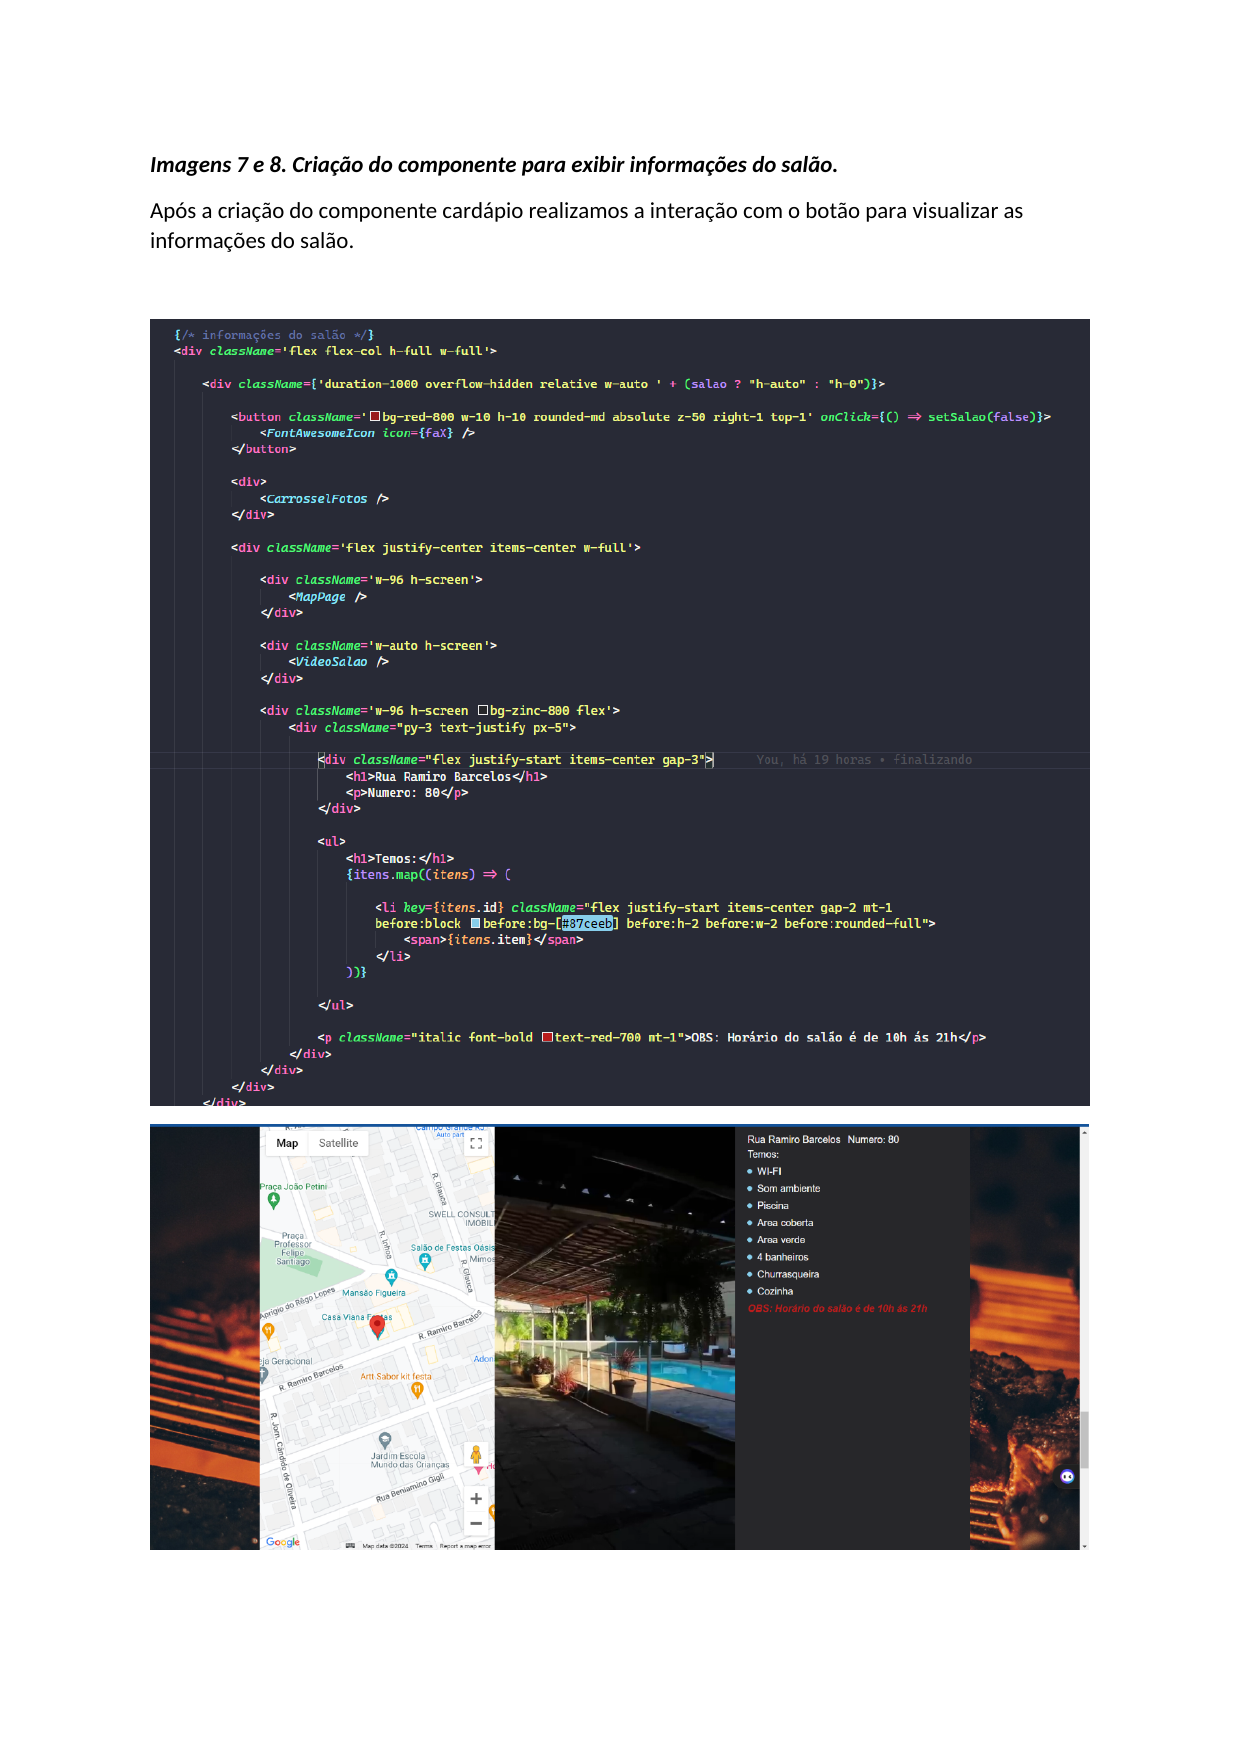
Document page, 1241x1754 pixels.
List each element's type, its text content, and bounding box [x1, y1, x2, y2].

text Imagens 7 e 8. Criação do componente para exibir informações do salão. [150, 150, 1090, 178]
text Após a criação do componente cardápio realizamos a interação com o botão para visualizar as informações do salão. [150, 197, 1090, 254]
